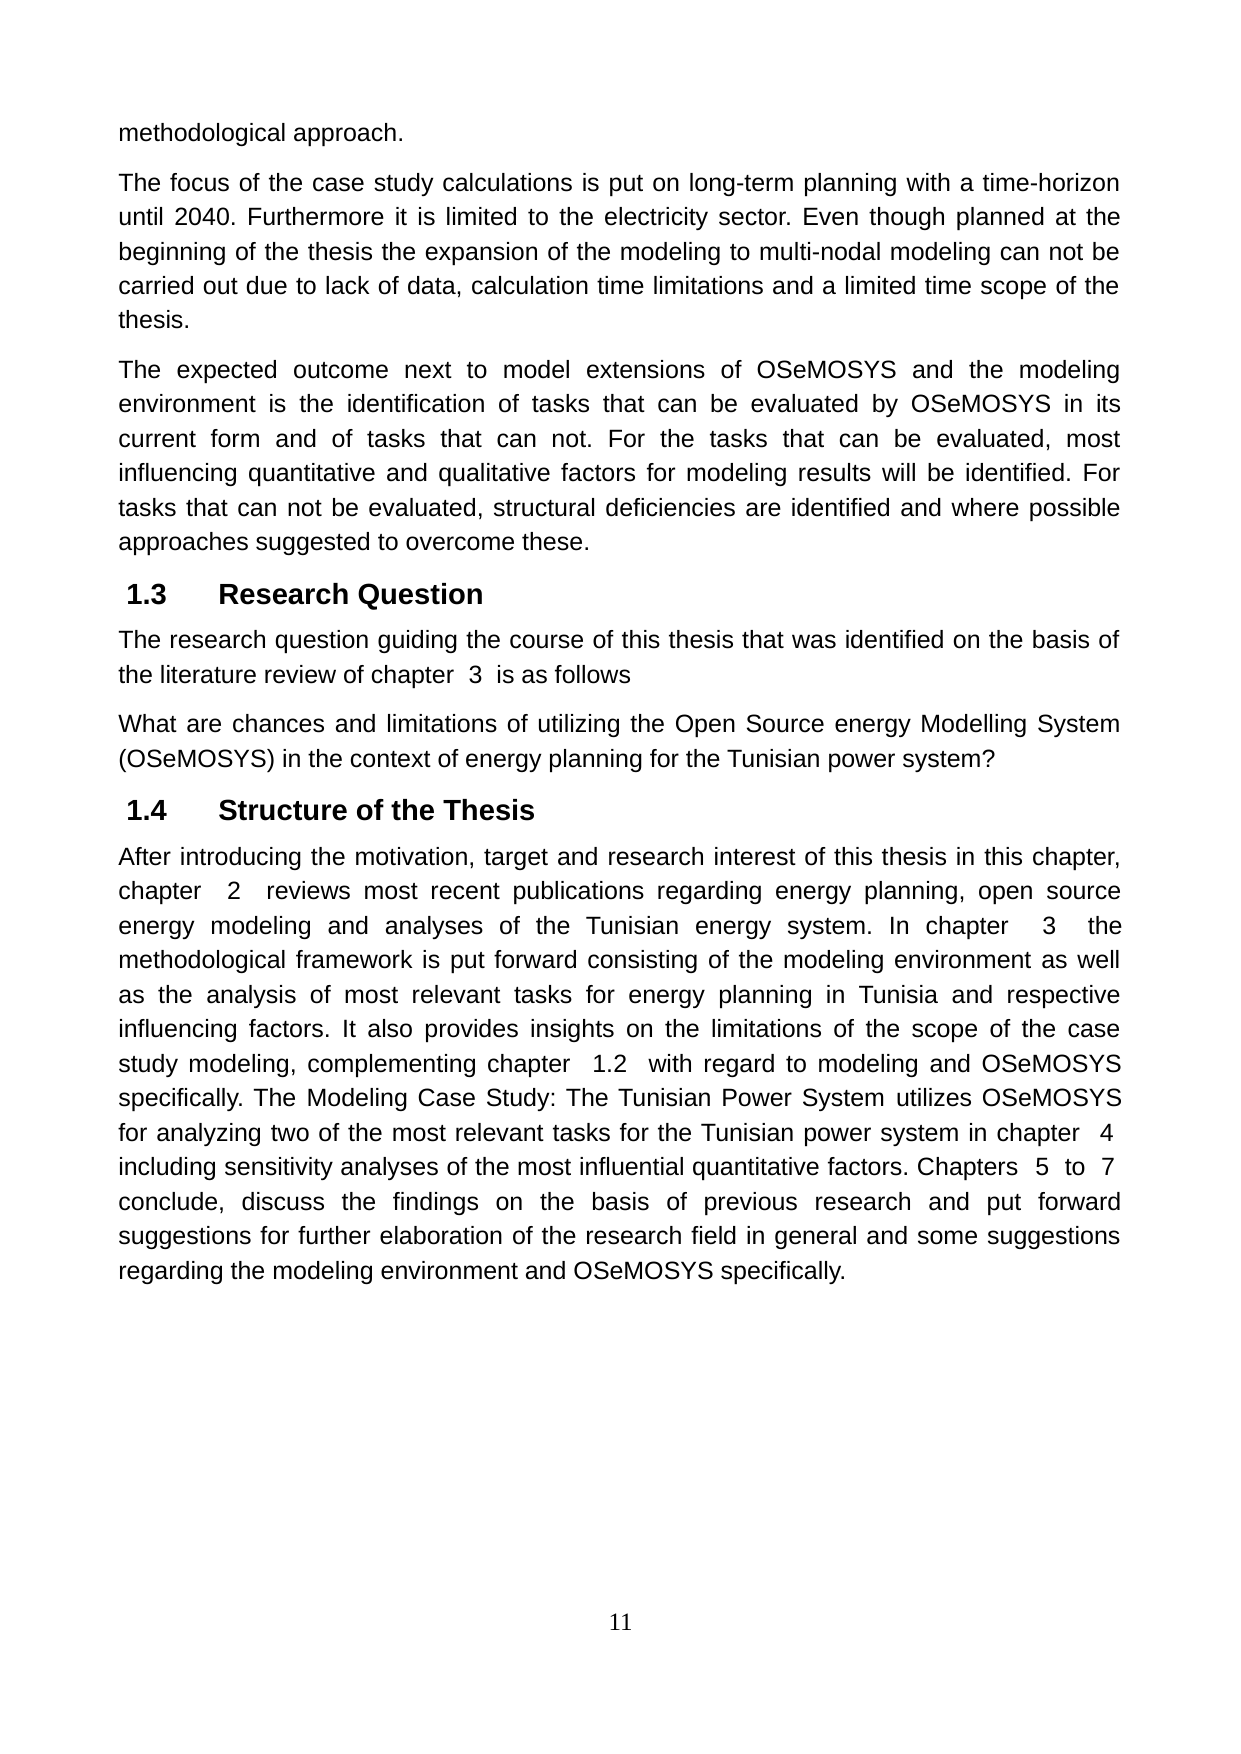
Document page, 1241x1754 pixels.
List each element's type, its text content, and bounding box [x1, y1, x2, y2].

list What are chances and limitations of utilizing the Open Source energy Modelling System (OSeMOSYS) in the context of energy planning for the Tunisian power system? [118, 709, 1122, 773]
text methodological approach. [118, 118, 1122, 147]
subtitle Research Question [118, 577, 1122, 610]
list The research question guiding the course of this thesis that was identified on the basis of the literature review of chapter 3 is as follows [118, 625, 1122, 689]
text The expected outcome next to model extensions of OSeMOSYS and the modeling environment is the identification of tasks that can be evaluated by OSeMOSYS in its current form and of tasks that can not. For the tasks that can be evaluated, most influencing quantitative and qualitative factors for modeling results will be identified. For tasks that can not be evaluated, structural deficiencies are identified and where possible approaches suggested to overcome these. [118, 355, 1122, 556]
list After introducing the motivation, target and research interest of this thesis in this chapter, chapter 2 reviews most recent publications regarding energy planning, open source energy modeling and analyses of the Tunisian energy system. In chapter 3 the methodological framework is put forward consisting of the modeling environment as well as the analysis of most relevant tasks for energy planning in Tunisia and respective influencing factors. It also provides insights on the limitations of the scope of the case study modeling, complementing chapter 1.2 with regard to modeling and OSeMOSYS specifically. The Modeling Case Study: The Tunisian Power System utilizes OSeMOSYS for analyzing two of the most relevant tasks for the Tunisian power system in chapter 4 including sensitivity analyses of the most influential quantitative factors. Chapters 5 to 7 conclude, discuss the findings on the basis of previous research and put forward suggestions for further elaboration of the research field in general and some suggestions regarding the modeling environment and OSeMOSYS specifically. [118, 842, 1122, 1284]
subtitle Structure of the Thesis [118, 793, 1122, 827]
text The focus of the case study calculations is put on long-term planning with a time-horizon until 2040. Furthermore it is limited to the electricity sector. Even though planned at the beginning of the thesis the expansion of the modeling to multi-nodal modeling can not be carried out due to lack of data, calculation time limitations and a limited time scope of the thesis. [118, 168, 1122, 334]
